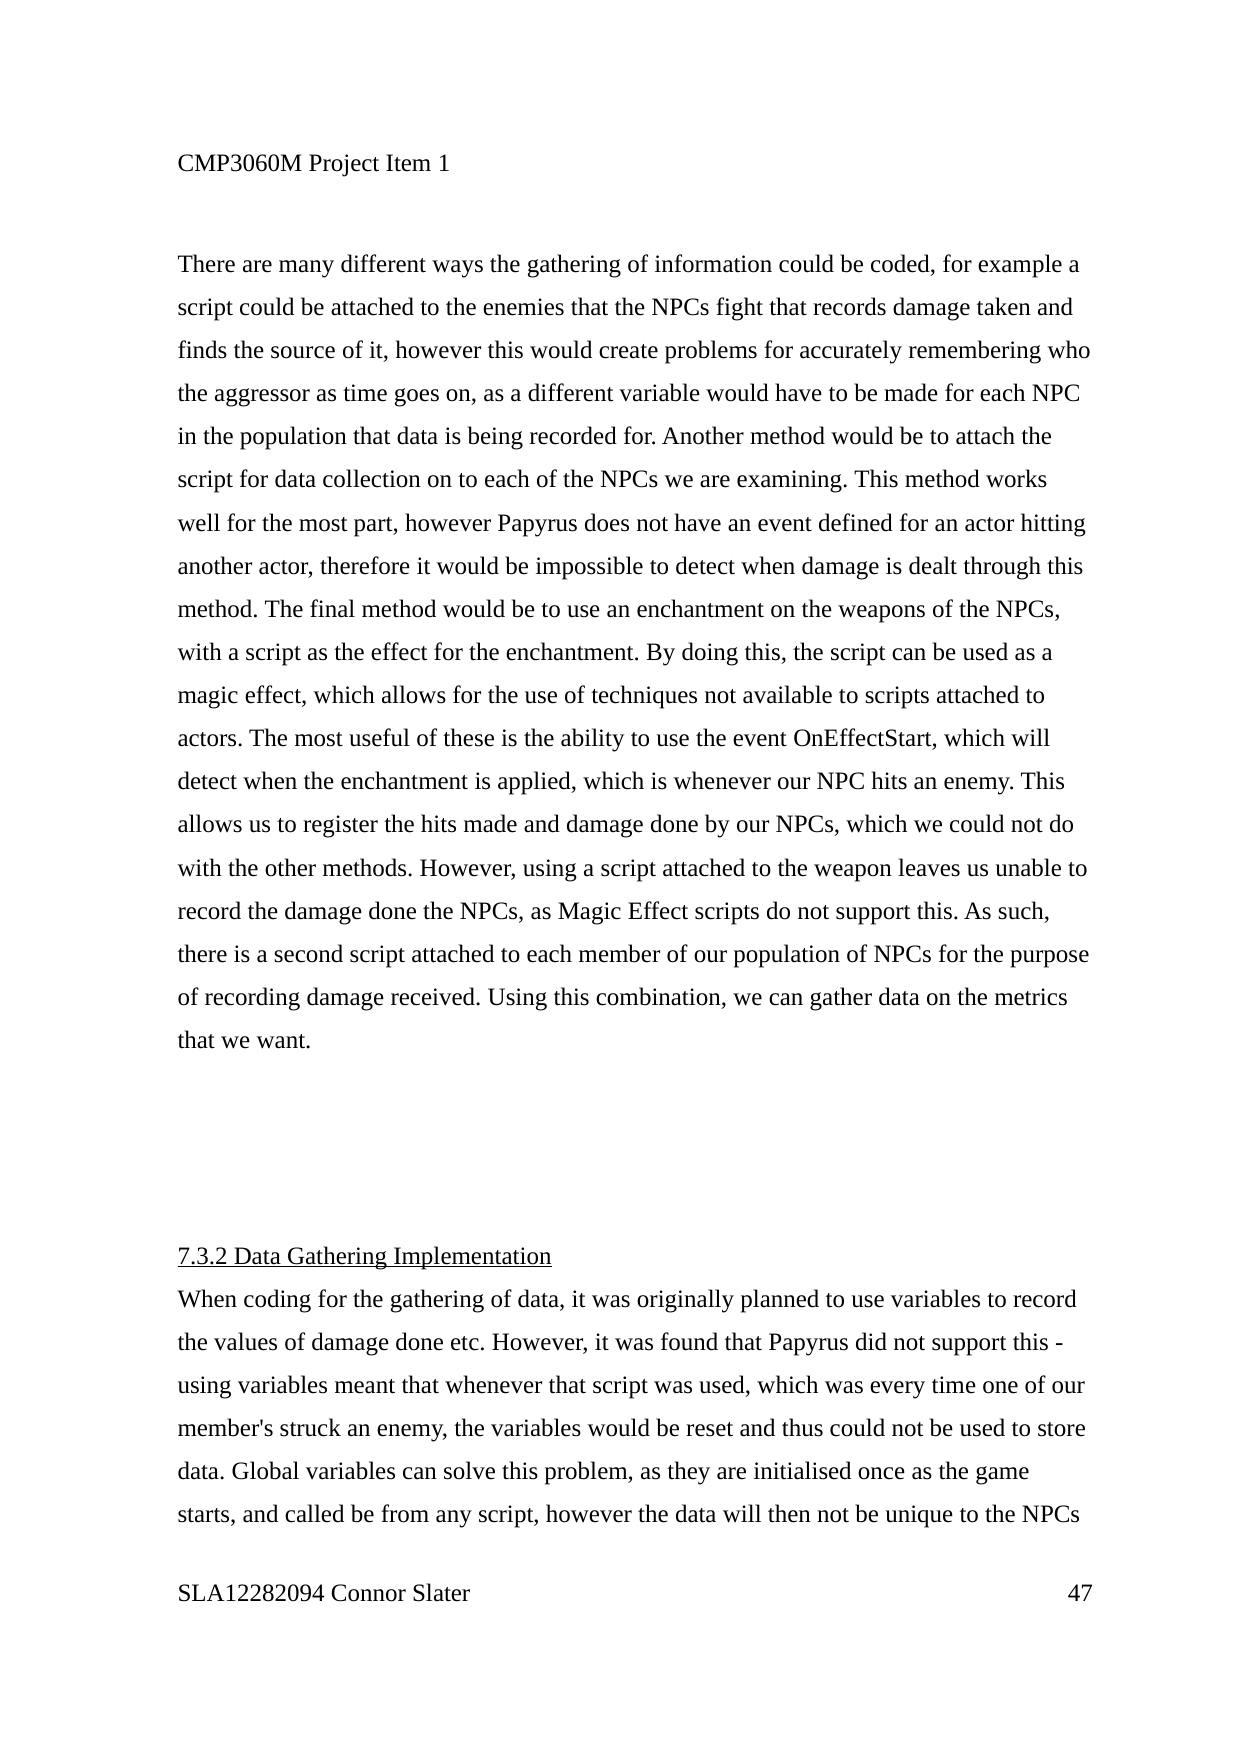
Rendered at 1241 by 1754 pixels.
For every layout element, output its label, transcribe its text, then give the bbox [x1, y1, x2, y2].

text 7.3.2 Data Gathering Implementation [177, 1241, 1093, 1269]
text There are many different ways the gathering of information could be coded, for example a script could be attached to the enemies that the NPCs fight that records damage taken and finds the source of it, however this would create problems for accurately remembering who the aggressor as time goes on, as a different variable would have to be made for each NPC in the population that data is being recorded for. Another method would be to attach the script for data collection on to each of the NPCs we are examining. This method works well for the most part, however Papyrus does not have an event defined for an actor hitting another actor, therefore it would be impossible to detect when damage is dealt through this method. The final method would be to use an enchantment on the weapons of the NPCs, with a script as the effect for the enchantment. By doing this, the script can be used as a magic effect, which allows for the use of techniques not available to scripts attached to actors. The most useful of these is the ability to use the event OnEffectStart, which will detect when the enchantment is applied, which is whenever our NPC hits an enemy. This allows us to register the hits made and damage done by our NPCs, which we could not do with the other methods. However, using a script attached to the weapon leaves us unable to record the damage done the NPCs, as Magic Effect scripts do not support this. As such, there is a second script attached to each member of our population of NPCs for the purpose of recording damage received. Using this combination, we can gather data on the metrics that we want. [177, 249, 1093, 1054]
text When coding for the gathering of data, it was originally planned to use variables to record the values of damage done etc. However, it was found that Papyrus did not support this - using variables meant that whenever that script was used, which was every time one of our member's struck an enemy, the variables would be reset and thus could not be used to store data. Global variables can solve this problem, as they are initialised once as the game starts, and called be from any script, however the data will then not be unique to the NPCs [177, 1284, 1093, 1528]
